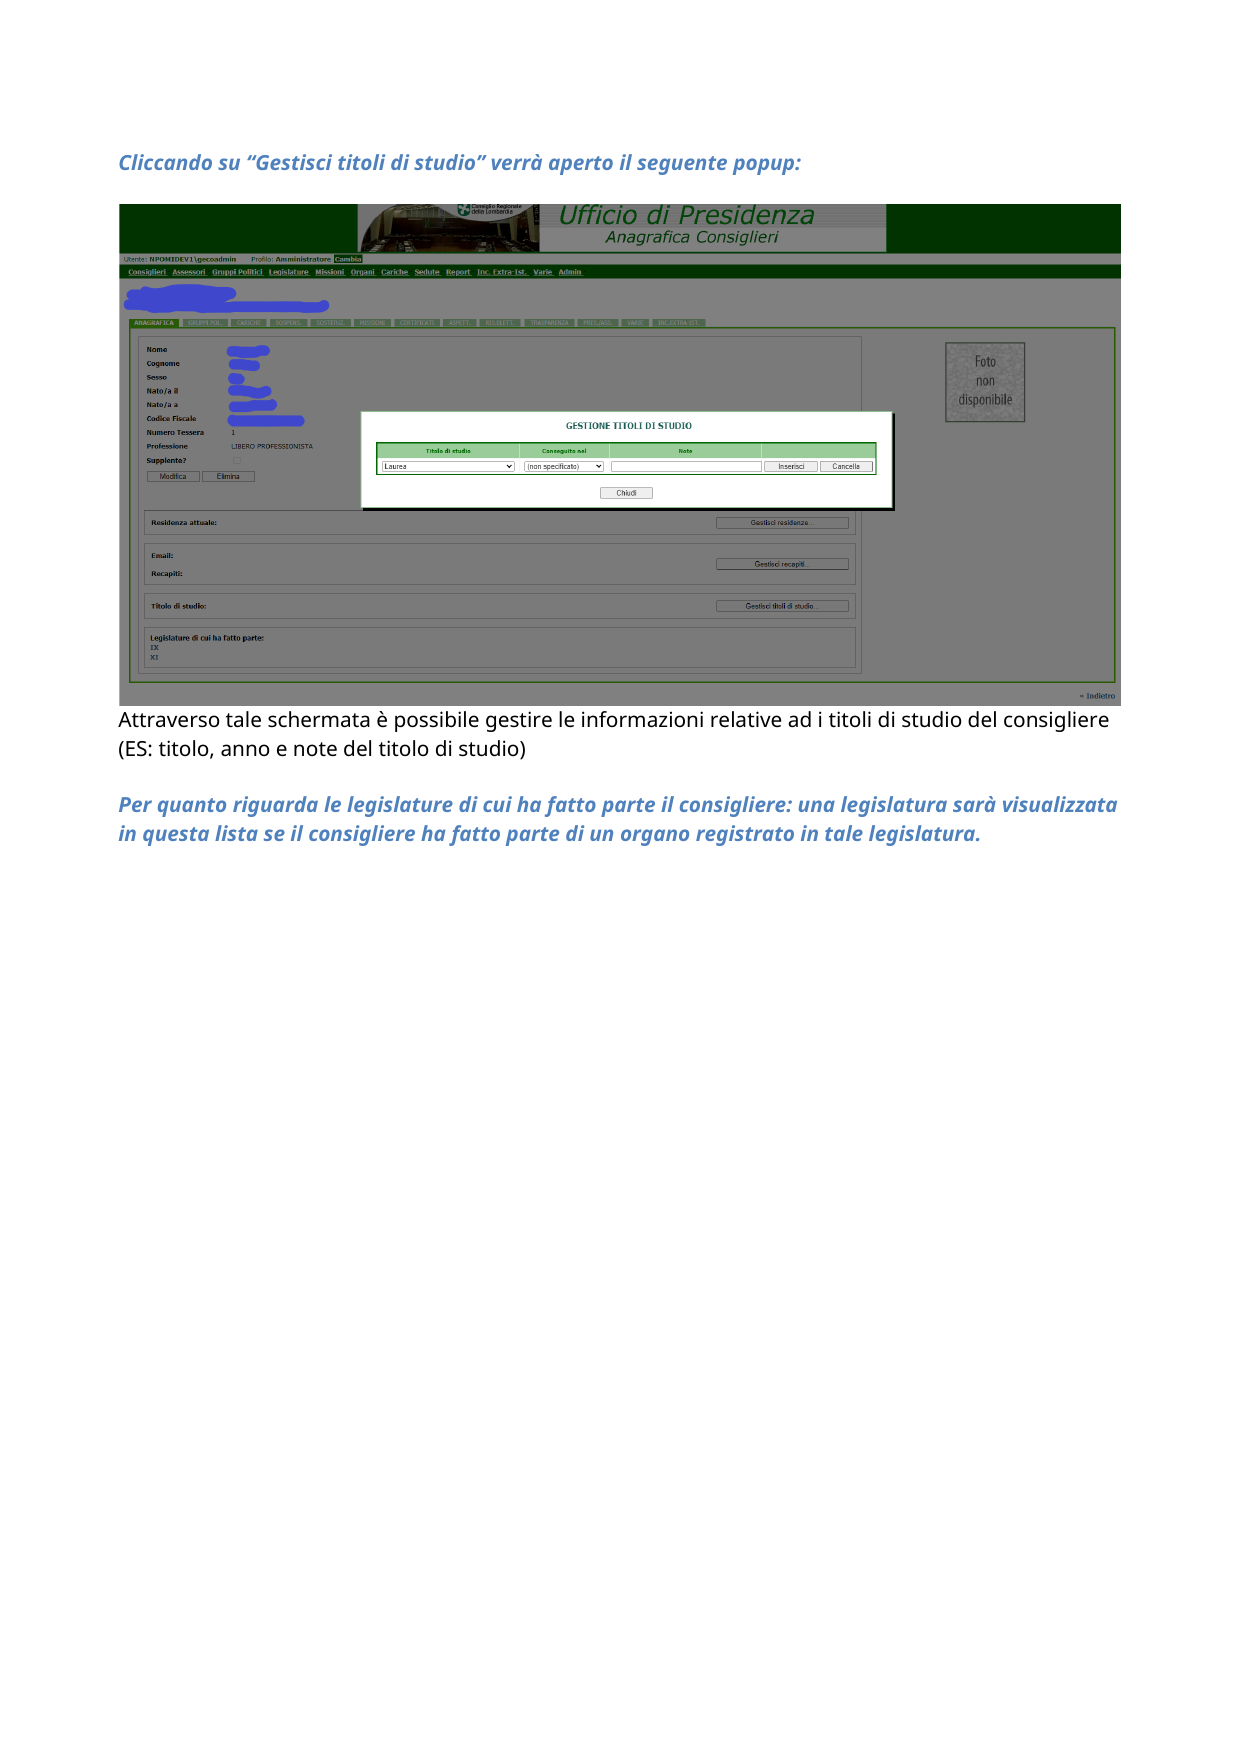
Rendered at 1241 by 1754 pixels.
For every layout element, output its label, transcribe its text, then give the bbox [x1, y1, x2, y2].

text Cliccando su “Gestisci titoli di studio” verrà aperto il seguente popup: [118, 148, 1122, 176]
text Attraverso tale schermata è possibile gestire le informazioni relative ad i titoli di studio del consigliere (ES: titolo, anno e note del titolo di studio) [118, 705, 1122, 762]
text Per quanto riguarda le legislature di cui ha fatto parte il consigliere: una legislatura sarà visualizzata in questa lista se il consigliere ha fatto parte di un organo registrato in tale legislatura. [118, 791, 1122, 847]
